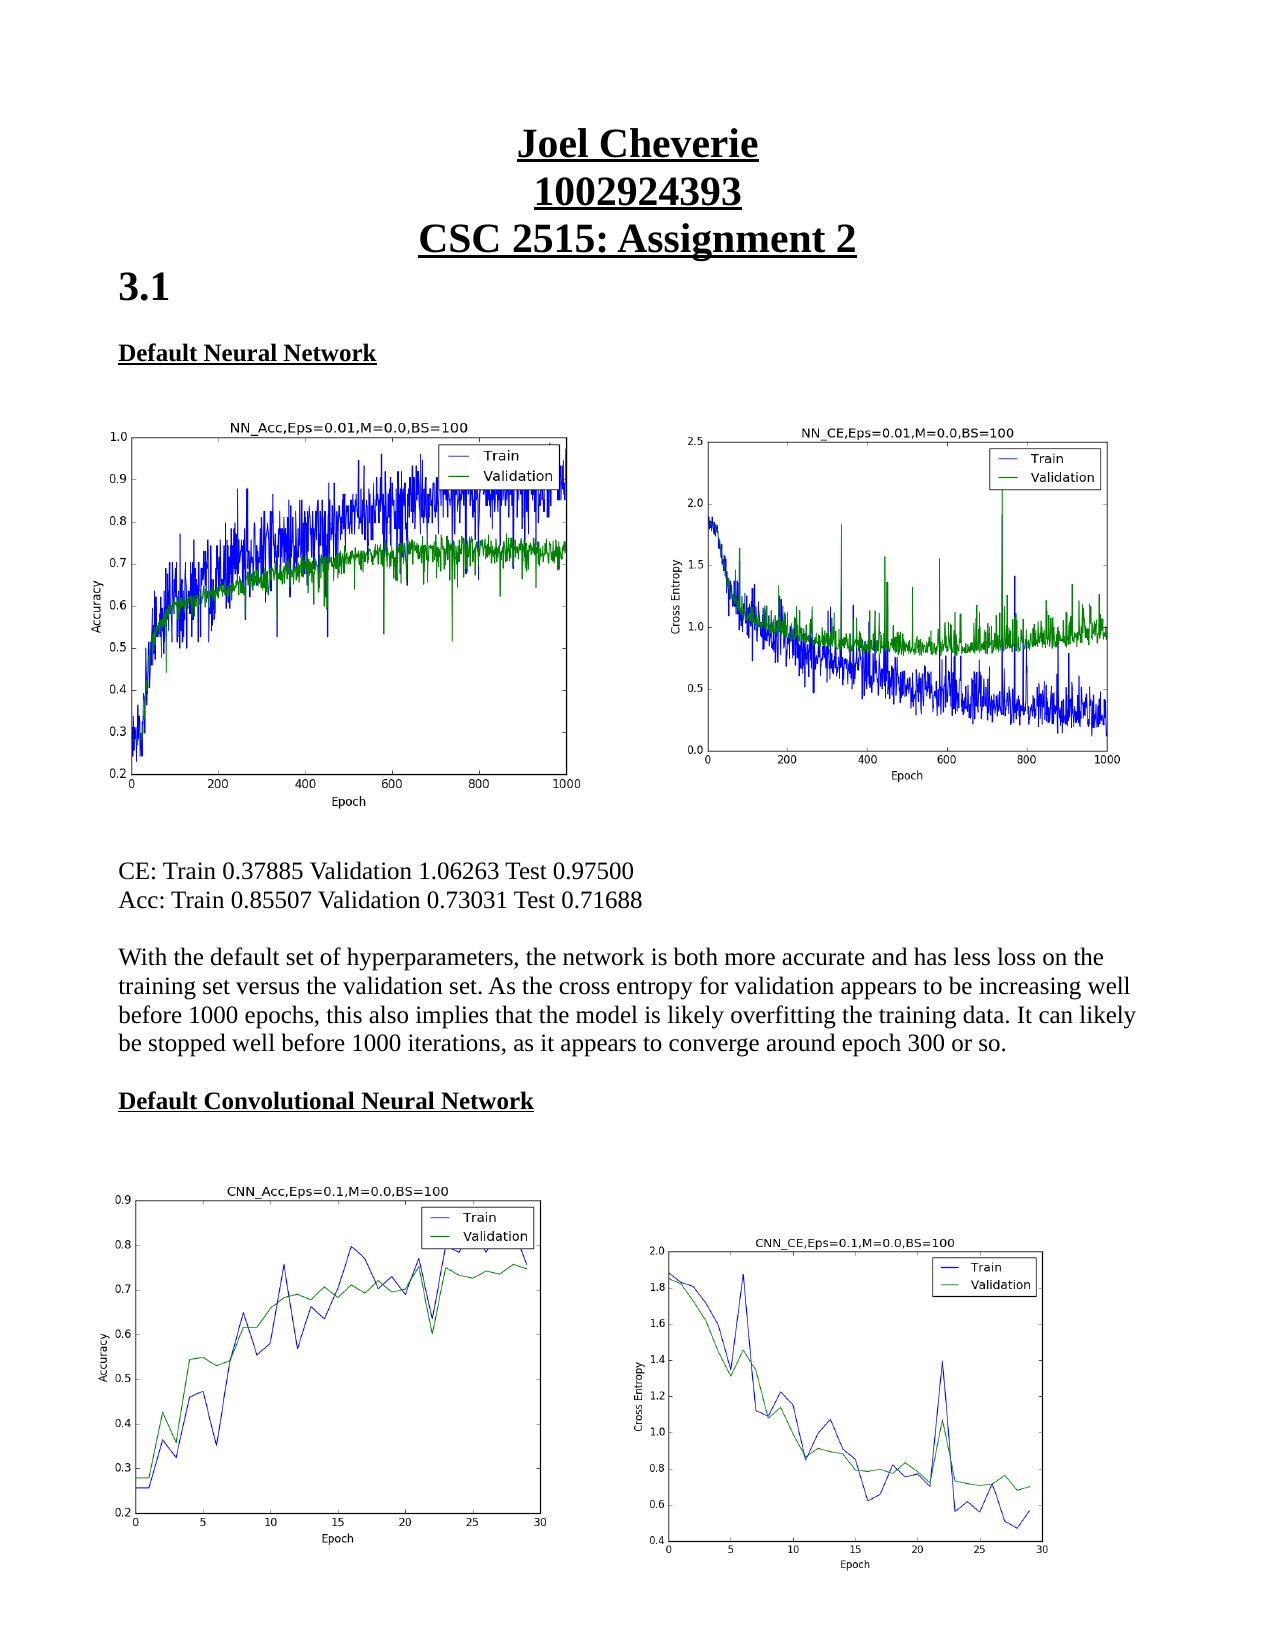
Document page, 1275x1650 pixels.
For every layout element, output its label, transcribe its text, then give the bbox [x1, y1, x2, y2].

text 1002924393 [118, 166, 1157, 214]
text CSC 2515: Assignment 2 [118, 214, 1157, 262]
picture [61, 396, 622, 816]
text CE: Train 0.37885 Validation 1.06263 Test 0.97500 [118, 856, 1157, 885]
text Default Convolutional Neural Network [118, 1086, 1157, 1115]
text 3.1 [118, 262, 1157, 310]
text Default Neural Network [118, 338, 1157, 367]
picture [71, 1161, 592, 1552]
picture [643, 403, 1158, 789]
text Joel Cheverie [118, 118, 1157, 166]
text Acc: Train 0.85507 Validation 0.73031 Test 0.71688 [118, 885, 1157, 913]
picture [608, 1215, 1090, 1577]
text With the default set of hyperparameters, the network is both more accurate and has less loss on the training set versus the validation set. As the cross entropy for validation appears to be increasing well before 1000 epochs, this also implies that the model is likely overfitting the training data. It can likely be stopped well before 1000 iterations, as it appears to converge around epoch 300 or so. [118, 942, 1157, 1057]
